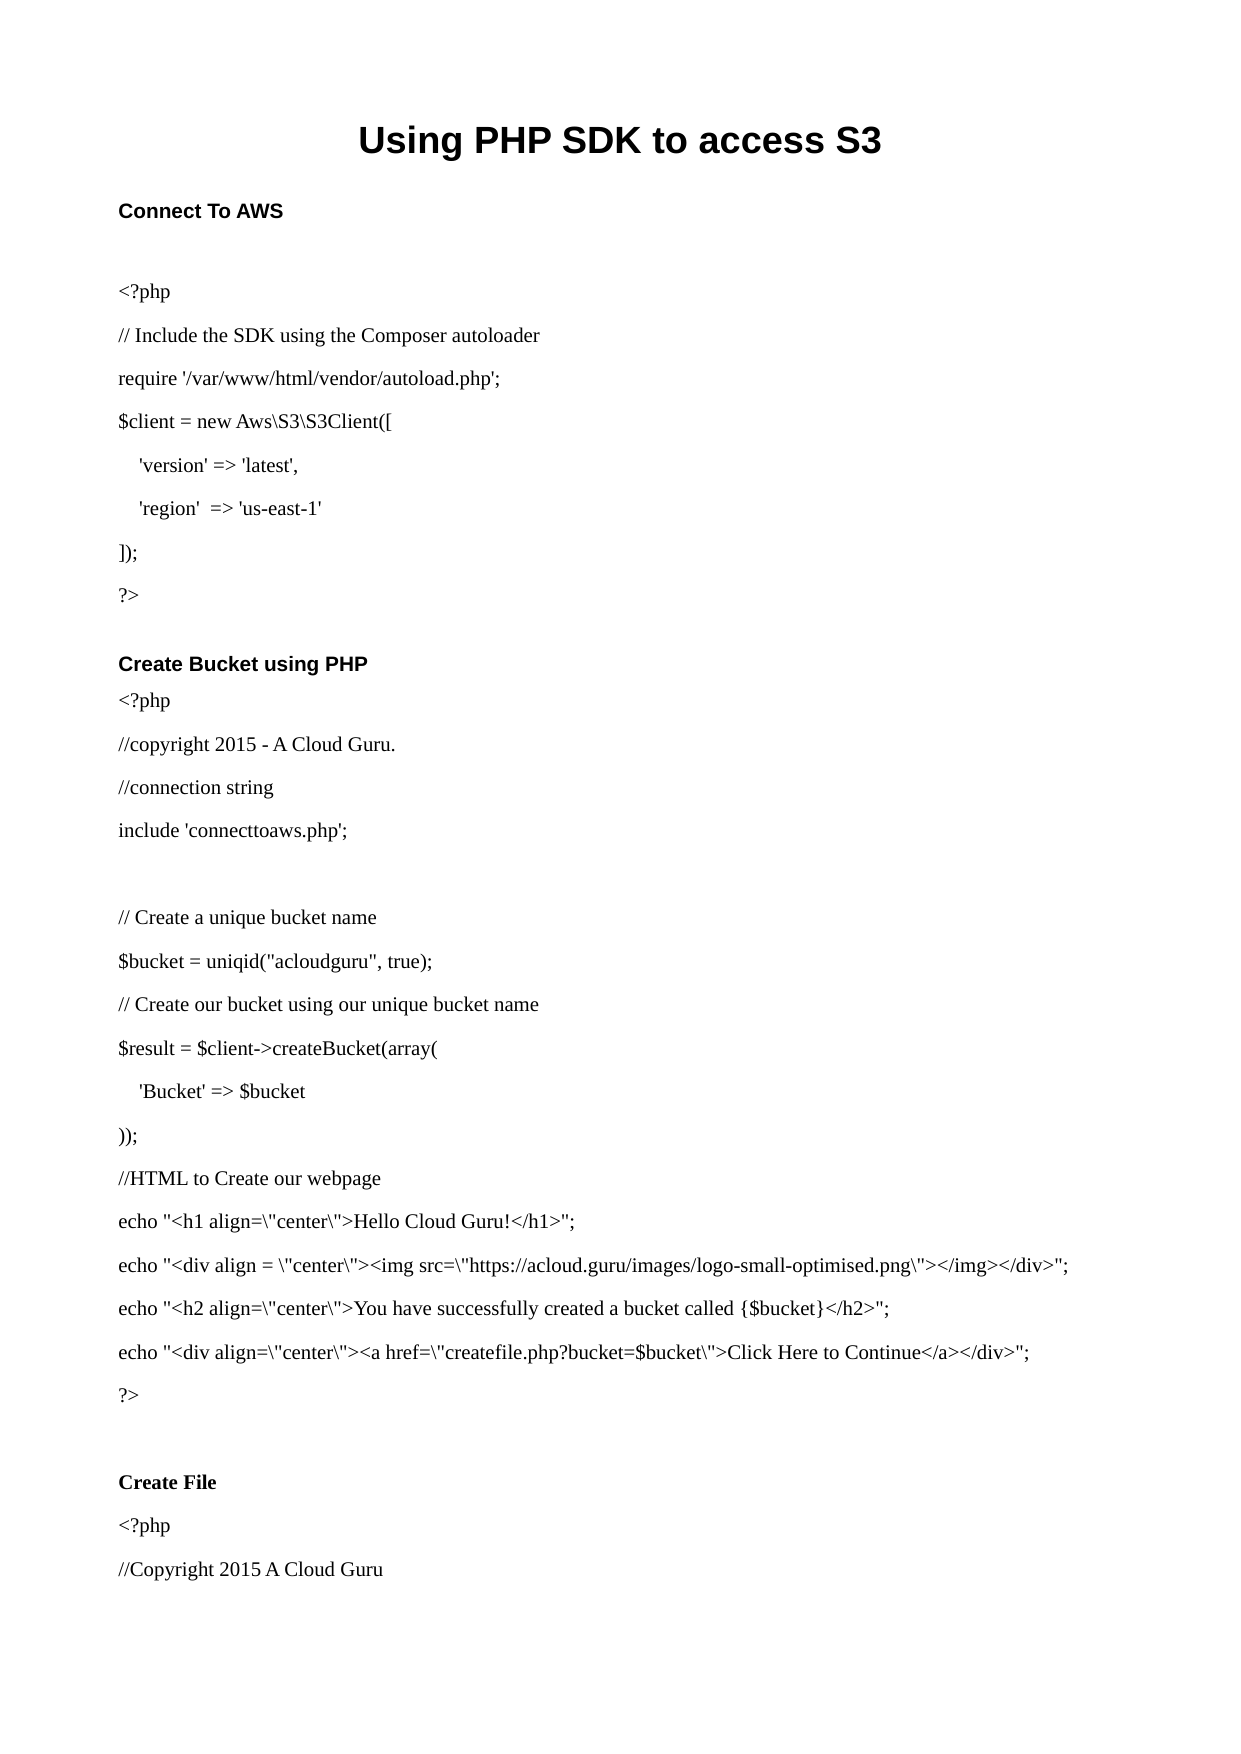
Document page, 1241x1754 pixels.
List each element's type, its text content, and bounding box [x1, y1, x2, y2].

text 'region' => 'us-east-1' [118, 496, 1122, 520]
text <?php [118, 688, 1122, 712]
text include 'connecttoaws.php'; [118, 818, 1122, 842]
text //HTML to Create our webpage [118, 1166, 1122, 1190]
text require '/var/www/html/vendor/autoload.php'; [118, 366, 1122, 390]
text 'version' => 'latest', [118, 453, 1122, 477]
text // Create our bucket using our unique bucket name [118, 992, 1122, 1016]
text ?> [118, 583, 1122, 607]
text //Copyright 2015 A Cloud Guru [118, 1557, 1122, 1581]
text <?php [118, 1513, 1122, 1537]
text Create File [118, 1470, 1122, 1494]
text ]); [118, 540, 1122, 564]
text $client = new Aws\S3\S3Client([ [118, 409, 1122, 433]
text $result = $client->createBucket(array( [118, 1036, 1122, 1060]
text // Create a unique bucket name [118, 905, 1122, 929]
text 'Bucket' => $bucket [118, 1079, 1122, 1103]
subtitle Create Bucket using PHP [118, 652, 1122, 676]
text echo "<div align=\"center\"><a href=\"createfile.php?bucket=$bucket\">Click Here to Continue</a></div>"; [118, 1340, 1122, 1364]
text $bucket = uniqid("acloudguru", true); [118, 949, 1122, 973]
text // Include the SDK using the Composer autoloader [118, 323, 1122, 347]
text echo "<div align = \"center\"><img src=\"https://acloud.guru/images/logo-small-optimised.png\"></img></div>"; [118, 1253, 1122, 1277]
text //connection string [118, 775, 1122, 799]
text <?php [118, 279, 1122, 303]
text //copyright 2015 - A Cloud Guru. [118, 732, 1122, 756]
text ?> [118, 1383, 1122, 1407]
text )); [118, 1122, 1122, 1147]
subtitle Connect To AWS [118, 199, 1122, 223]
subtitle Using PHP SDK to access S3 [118, 118, 1122, 162]
text echo "<h2 align=\"center\">You have successfully created a bucket called {$bucket}</h2>"; [118, 1296, 1122, 1320]
text echo "<h1 align=\"center\">Hello Cloud Guru!</h1>"; [118, 1209, 1122, 1233]
